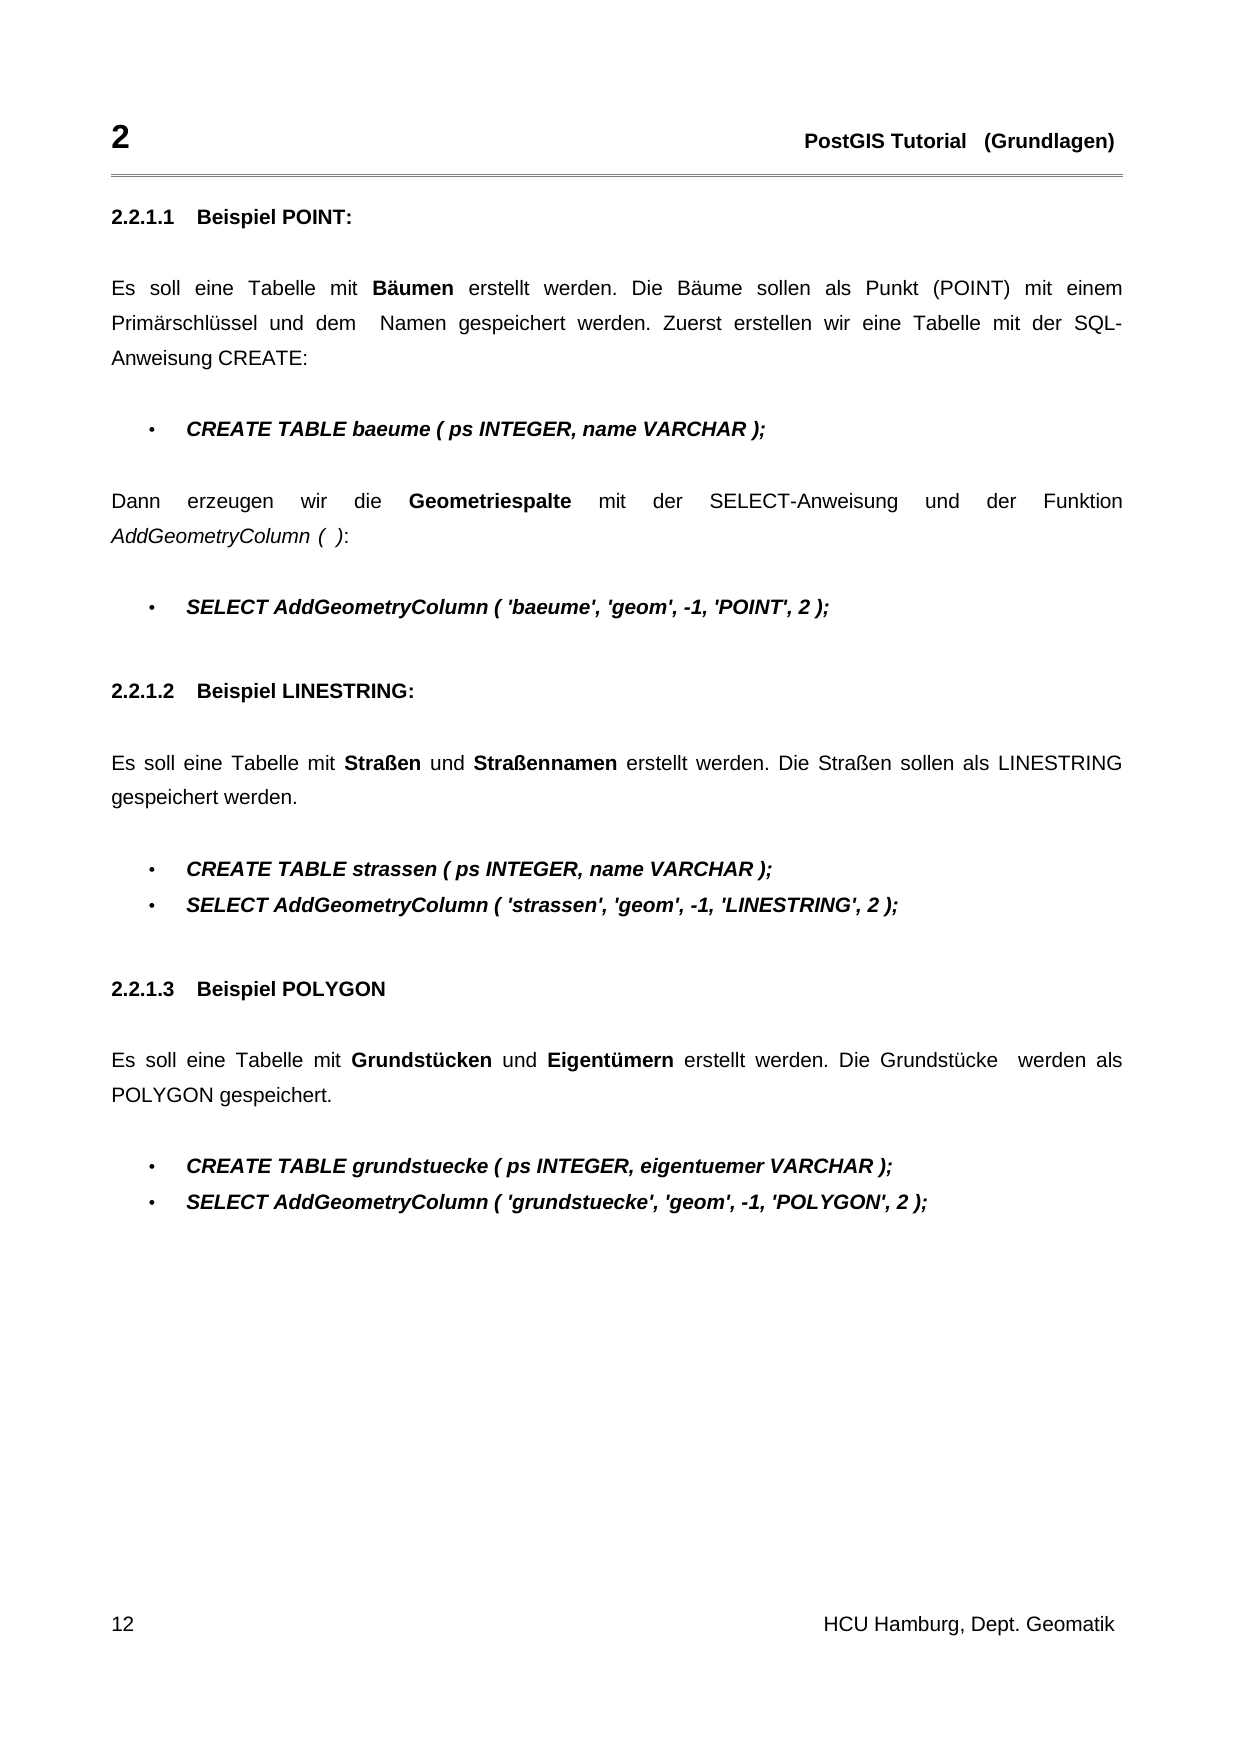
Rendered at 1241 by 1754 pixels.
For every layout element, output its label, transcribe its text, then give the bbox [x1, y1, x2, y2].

list SELECT AddGeometryColumn ( 'grundstuecke', 'geom', -1, 'POLYGON', 2 ); [148, 1191, 1123, 1214]
subtitle Beispiel POINT: [111, 206, 1123, 229]
subtitle Beispiel LINESTRING: [111, 680, 1123, 703]
text Es soll eine Tabelle mit Straßen und Straßennamen erstellt werden. Die Straßen sollen als LINESTRING gespeichert werden. [111, 751, 1123, 809]
list CREATE TABLE baeume ( ps INTEGER, name VARCHAR ); [148, 418, 1123, 441]
subtitle Beispiel POLYGON [111, 977, 1123, 1000]
list CREATE TABLE grundstuecke ( ps INTEGER, eigentuemer VARCHAR ); [148, 1155, 1123, 1178]
text Es soll eine Tabelle mit Grundstücken und Eigentümern erstellt werden. Die Grundstücke werden als POLYGON gespeichert. [111, 1049, 1123, 1107]
text Es soll eine Tabelle mit Bäumen erstellt werden. Die Bäume sollen als Punkt (POINT) mit einem Primärschlüssel und dem Namen gespeichert werden. Zuerst erstellen wir eine Tabelle mit der SQL-Anweisung CREATE: [111, 277, 1123, 370]
list SELECT AddGeometryColumn ( 'strassen', 'geom', -1, 'LINESTRING', 2 ); [148, 893, 1123, 916]
list CREATE TABLE strassen ( ps INTEGER, name VARCHAR ); [148, 857, 1123, 881]
text Dann erzeugen wir die Geometriespalte mit der SELECT-Anweisung und der Funktion AddGeometryColumn ( ): [111, 489, 1123, 548]
list SELECT AddGeometryColumn ( 'baeume', 'geom', -1, 'POINT', 2 ); [148, 596, 1123, 619]
